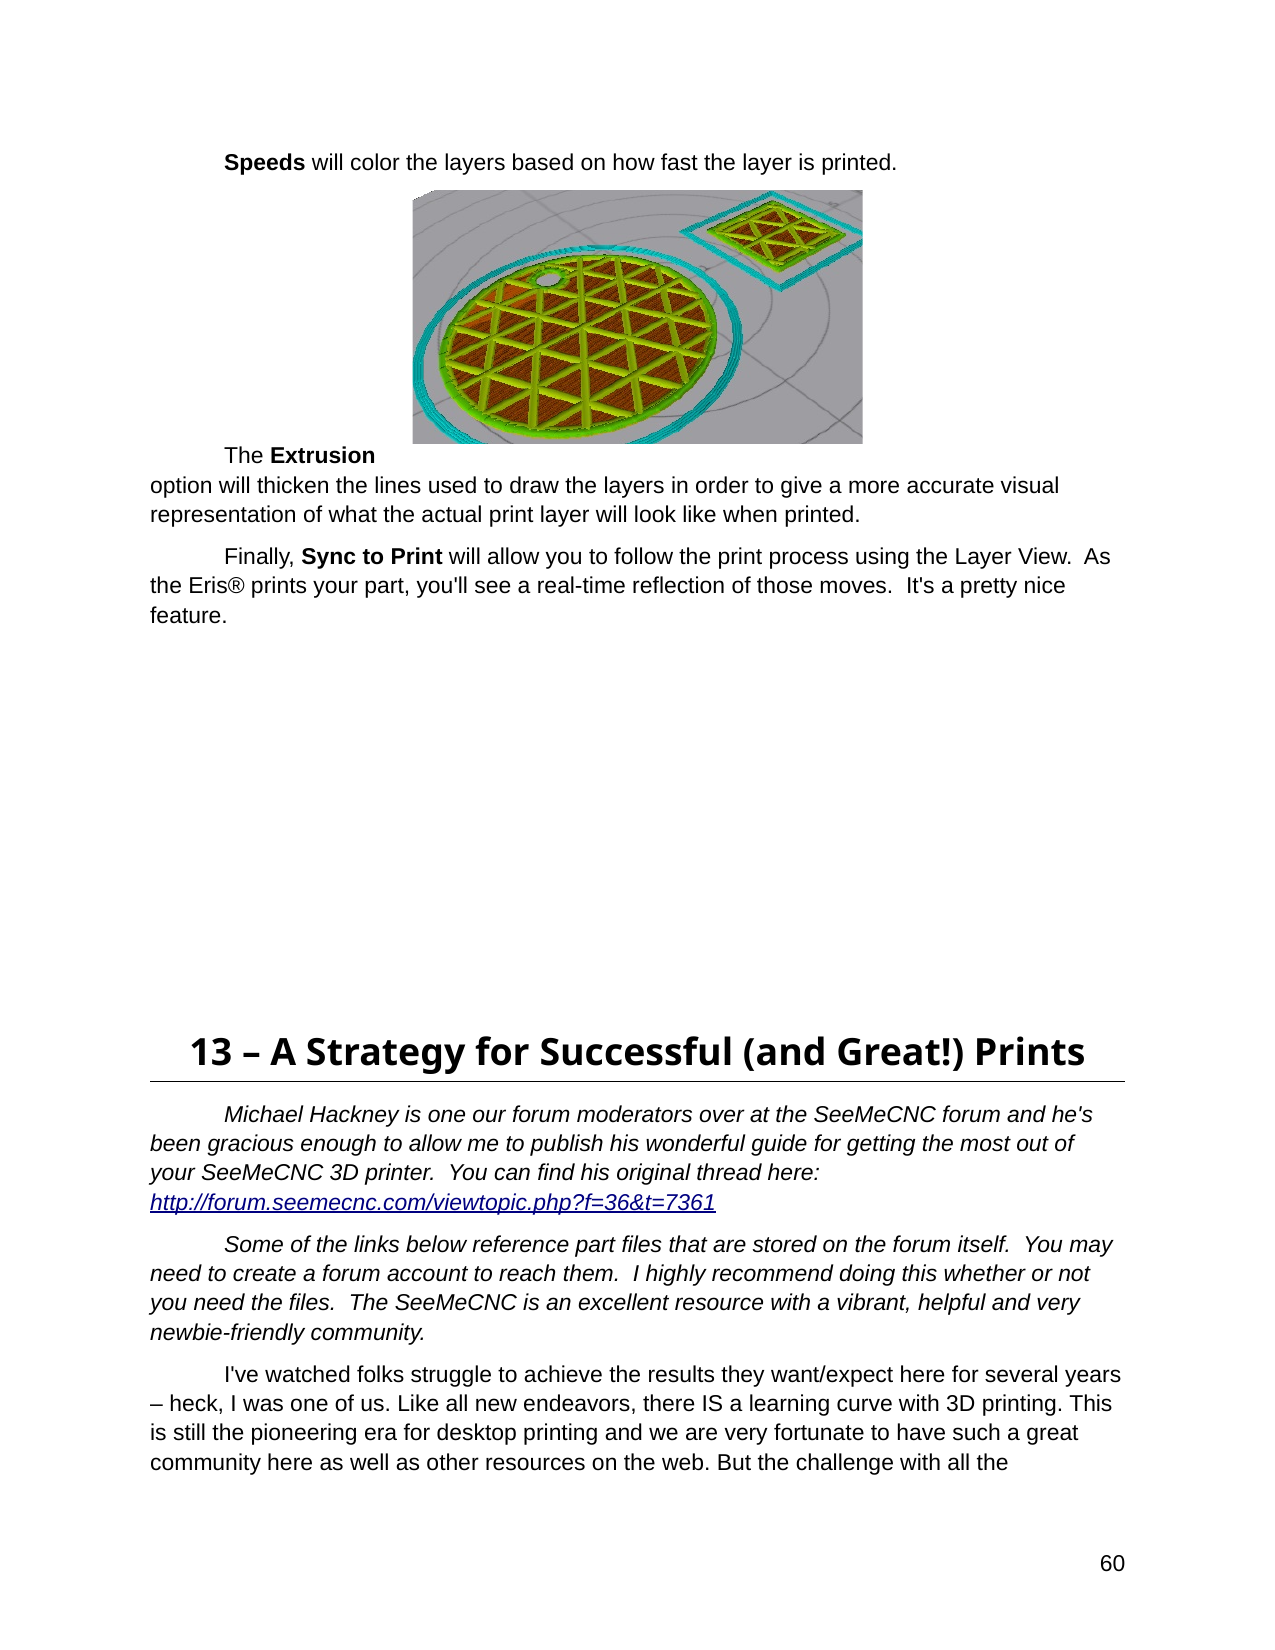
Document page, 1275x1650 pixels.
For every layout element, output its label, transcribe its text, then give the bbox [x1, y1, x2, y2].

text Some of the links below reference part files that are stored on the forum itself. You may need to create a forum account to reach them. I highly recommend doing this whether or not you need the files. The SeeMeCNC is an excellent resource with a vibrant, helpful and very newbie-friendly community. [150, 1231, 1125, 1345]
subtitle 13 – A Strategy for Successful (and Great!) Prints [150, 1021, 1125, 1081]
picture [412, 190, 863, 444]
text Speeds will color the layers based on how fast the layer is printed. [150, 150, 1125, 176]
text I've watched folks struggle to achieve the results they want/expect here for several years – heck, I was one of us. Like all new endeavors, there IS a learning curve with 3D printing. This is still the pioneering era for desktop printing and we are very fortunate to have such a great community here as well as other resources on the web. But the challenge with all the [150, 1361, 1125, 1475]
text Michael Hackney is one our forum moderators over at the SeeMeCNC forum and he's been gracious enough to allow me to publish his wonderful guide for getting the most out of your SeeMeCNC 3D printer. You can find his original thread here: http://forum.seemecnc.com/viewtopic.php?f=36&t=7361 [150, 1101, 1125, 1215]
text The Extrusion option will thicken the lines used to draw the layers in order to give a more accurate visual representation of what the actual print layer will look like when printed. [150, 443, 1125, 527]
text Finally, Sync to Print will allow you to follow the print process using the Layer View. As the Eris® prints your part, you'll see a real-time reflection of those moves. It's a pretty nice feature. [150, 544, 1125, 628]
